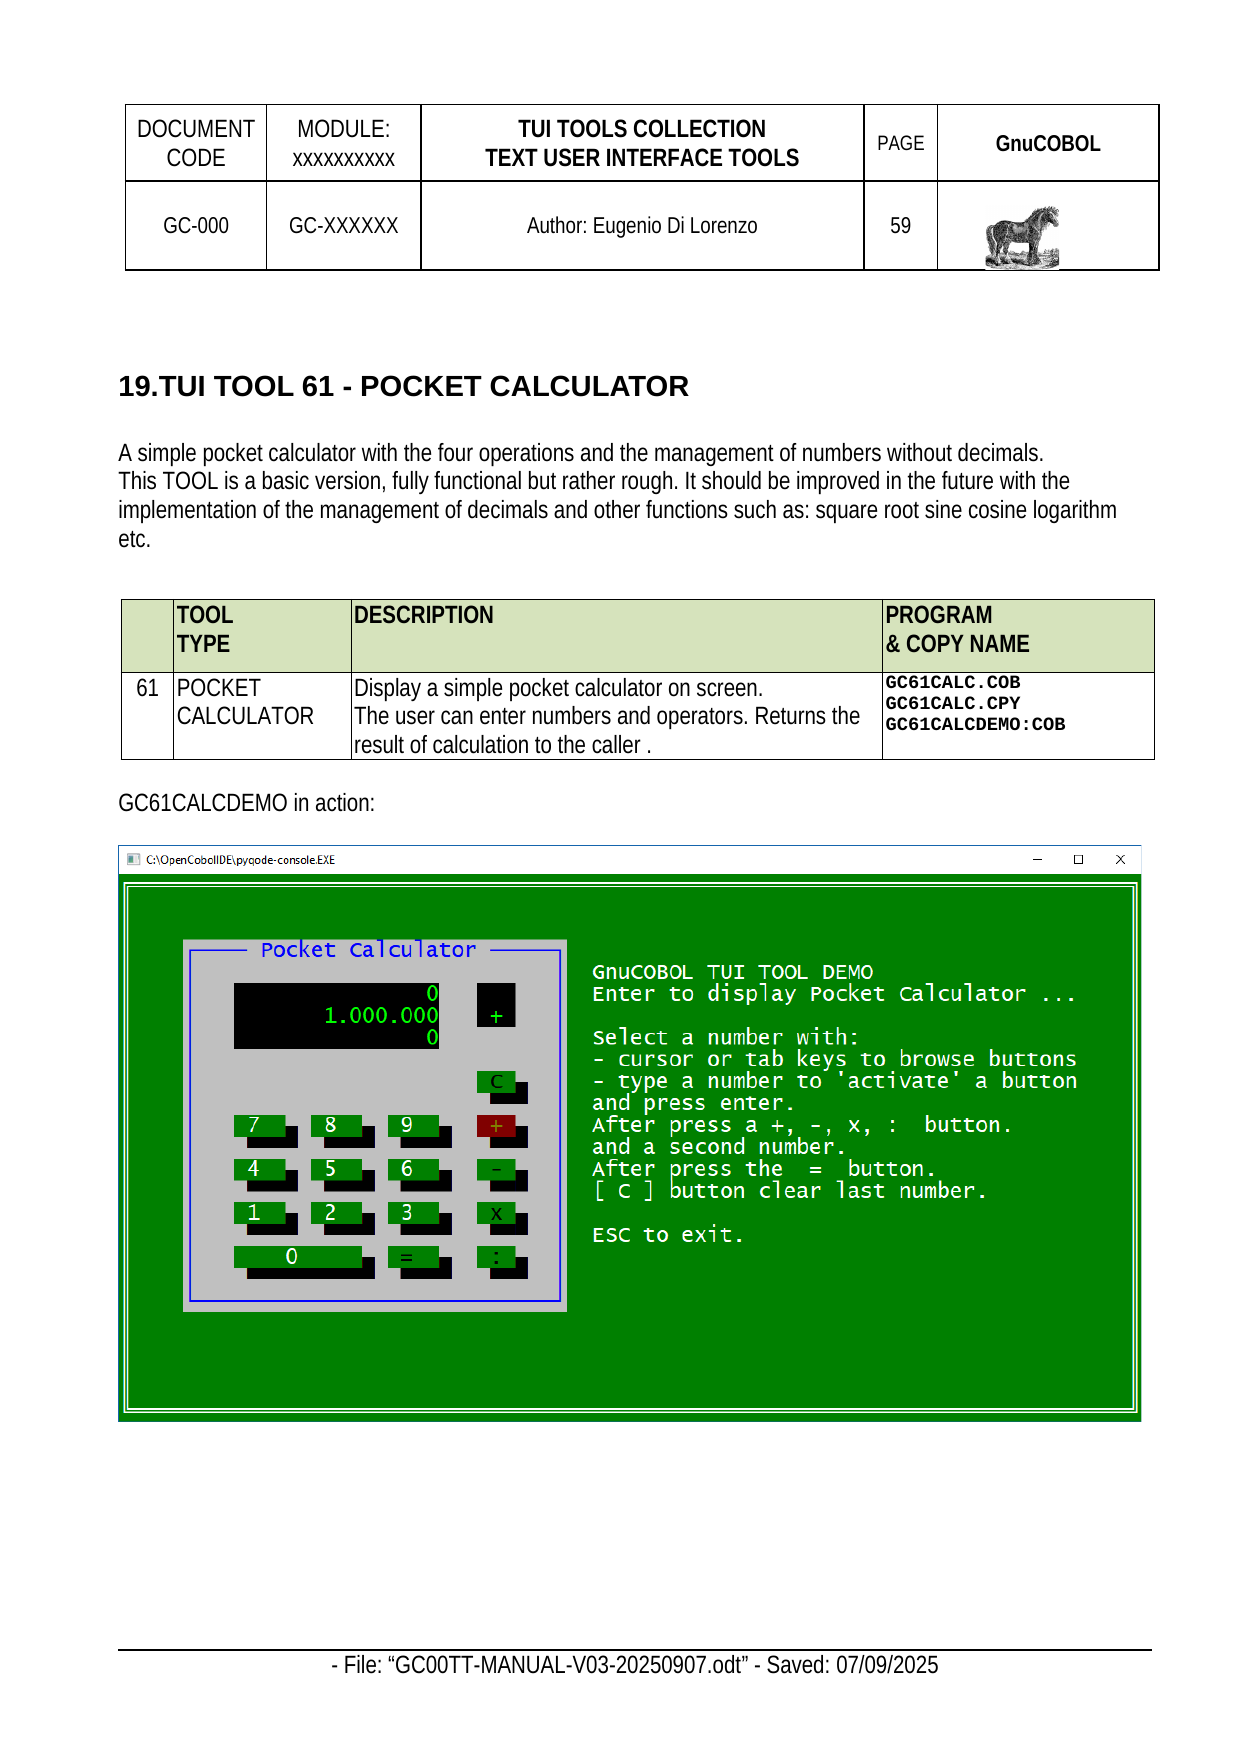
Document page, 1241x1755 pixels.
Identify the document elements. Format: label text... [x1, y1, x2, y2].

table_cell POCKET CALCULATOR [174, 673, 351, 759]
table_cell GC61CALC.COB GC61CALC.CPY GC61CALCDEMO:COB [883, 673, 1154, 759]
table_header PROGRAM & COPY NAME [883, 600, 1154, 672]
text GC61CALCDEMO in action: [118, 788, 1152, 817]
table_header [122, 600, 173, 672]
table_cell 61 [122, 673, 173, 759]
table_header TOOL TYPE [174, 600, 351, 672]
subtitle TUI TOOL 61 - POCKET CALCULATOR [118, 369, 1152, 403]
table_cell Display a simple pocket calculator on screen. The user can enter numbers and operators. Returns the result of calculation to the caller . [352, 673, 882, 759]
table_header DESCRIPTION [352, 600, 882, 672]
text A simple pocket calculator with the four operations and the management of numbers without decimals. This TOOL is a basic version, fully functional but rather rough. It should be improved in the future with the implementation of the management of decimals and other functions such as: square root sine cosine logarithm etc. [118, 438, 1152, 599]
